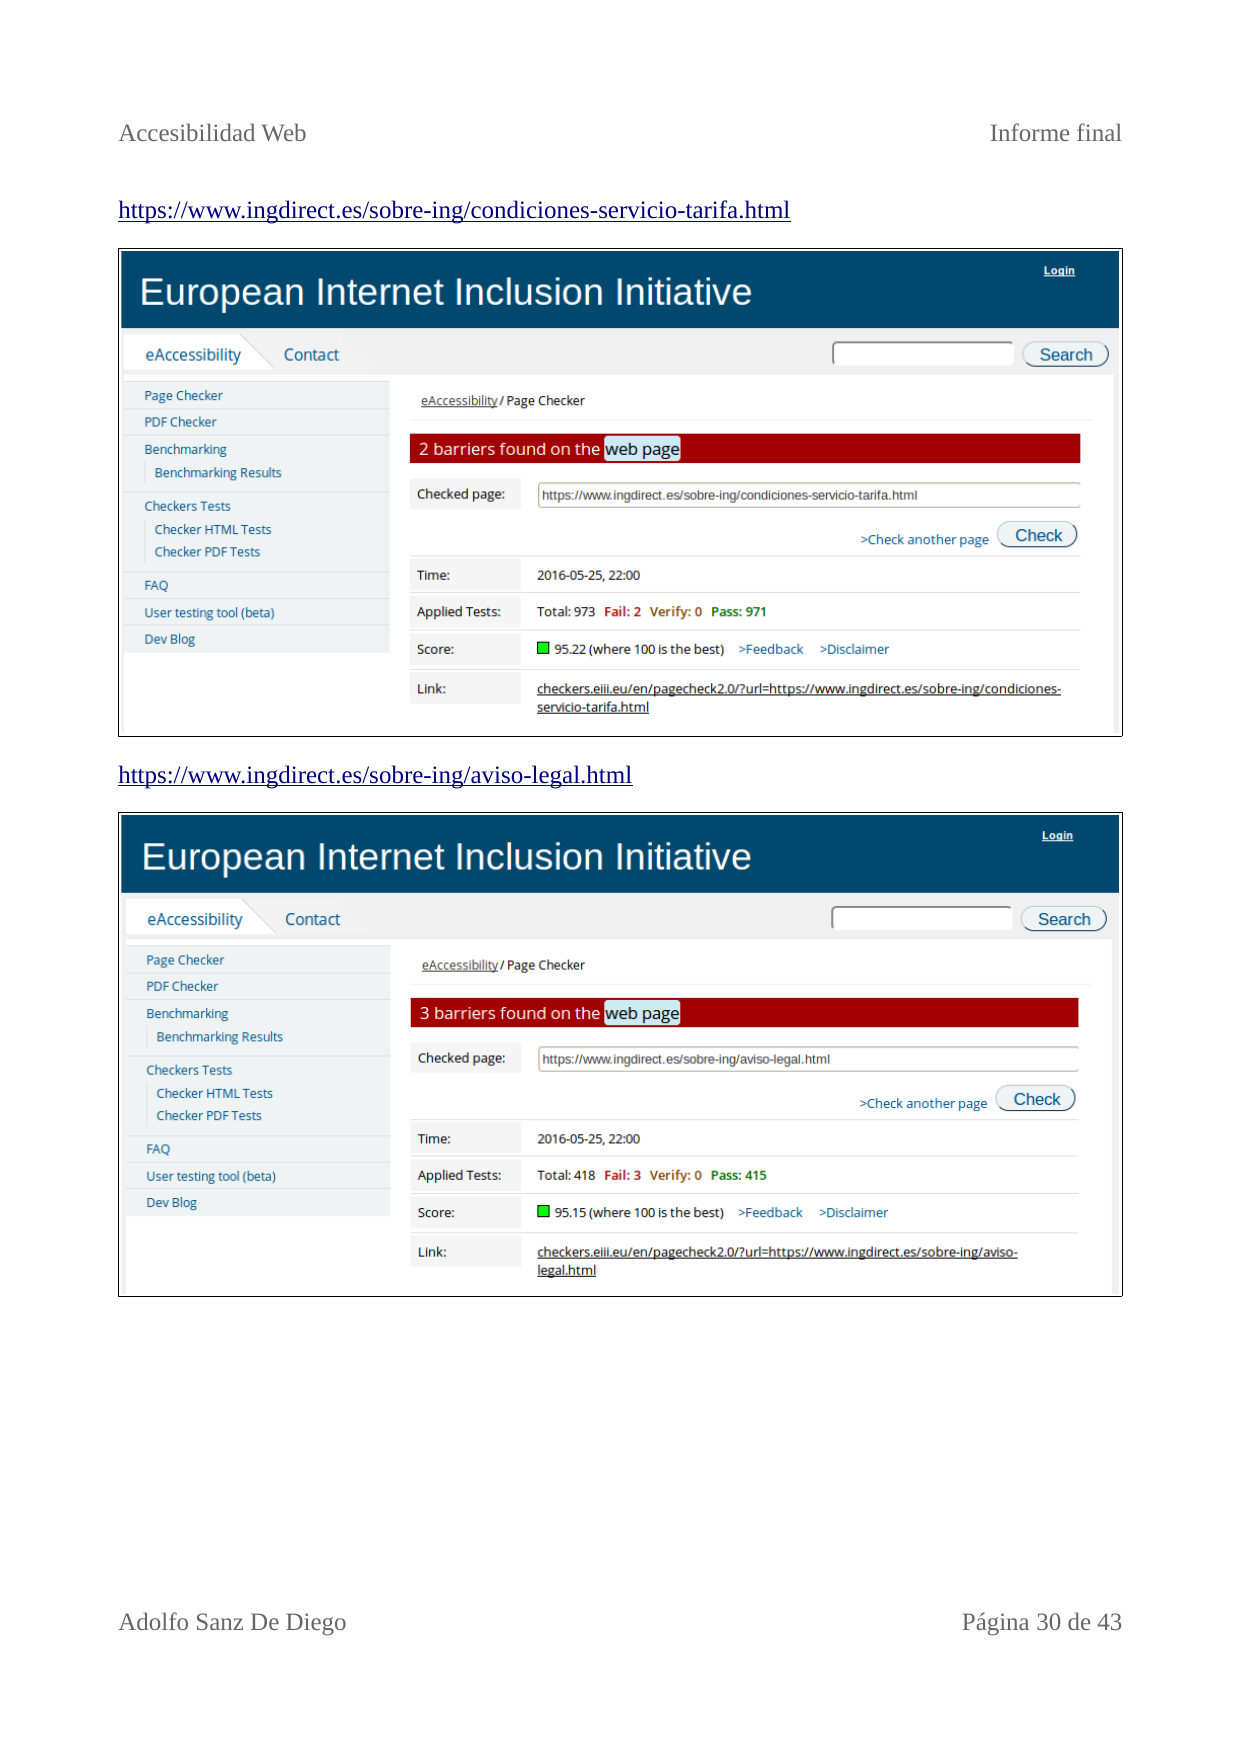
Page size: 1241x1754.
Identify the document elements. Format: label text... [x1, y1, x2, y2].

picture [732, 850, 751, 869]
picture [515, 850, 532, 869]
picture [585, 285, 602, 304]
picture [733, 285, 751, 304]
text https://www.ingdirect.es/sobre-ing/aviso-legal.html [118, 760, 1122, 788]
picture [264, 285, 303, 304]
picture [674, 850, 694, 869]
picture [535, 285, 552, 304]
picture [329, 850, 345, 869]
picture [265, 850, 304, 869]
picture [348, 845, 359, 869]
picture [694, 845, 730, 869]
picture [713, 285, 731, 304]
picture [694, 280, 710, 304]
picture [563, 285, 581, 304]
picture [674, 285, 694, 304]
picture [487, 850, 503, 869]
picture [555, 850, 560, 869]
picture [223, 850, 241, 877]
picture [536, 850, 552, 869]
picture [514, 285, 531, 304]
picture [190, 850, 200, 869]
picture [381, 850, 410, 869]
picture [121, 893, 1119, 1294]
picture [435, 845, 445, 869]
picture [457, 844, 462, 869]
picture [327, 285, 344, 304]
text https://www.ingdirect.es/sobre-ing/condiciones-servicio-tarifa.html [118, 196, 1122, 224]
picture [319, 844, 324, 869]
picture [244, 850, 262, 869]
picture [414, 850, 433, 869]
picture [144, 844, 165, 869]
picture [487, 285, 503, 304]
picture [202, 850, 220, 869]
picture [188, 285, 199, 304]
picture [380, 285, 409, 304]
picture [617, 279, 622, 304]
picture [585, 850, 602, 869]
picture [1042, 832, 1073, 841]
picture [456, 279, 461, 304]
picture [433, 280, 444, 304]
picture [360, 850, 378, 869]
picture [318, 279, 323, 304]
picture [359, 285, 377, 304]
picture [466, 285, 483, 304]
picture [648, 845, 671, 869]
picture [563, 850, 581, 869]
picture [121, 329, 1119, 733]
picture [648, 280, 671, 304]
picture [627, 850, 643, 869]
picture [166, 285, 184, 304]
picture [347, 280, 357, 304]
picture [200, 285, 218, 304]
picture [555, 285, 560, 304]
picture [506, 278, 511, 304]
picture [142, 279, 163, 304]
picture [507, 843, 512, 869]
picture [617, 844, 622, 869]
picture [221, 285, 240, 312]
picture [1044, 267, 1075, 276]
picture [466, 850, 483, 869]
picture [627, 285, 643, 304]
picture [168, 850, 185, 869]
picture [243, 285, 261, 304]
picture [413, 285, 432, 304]
